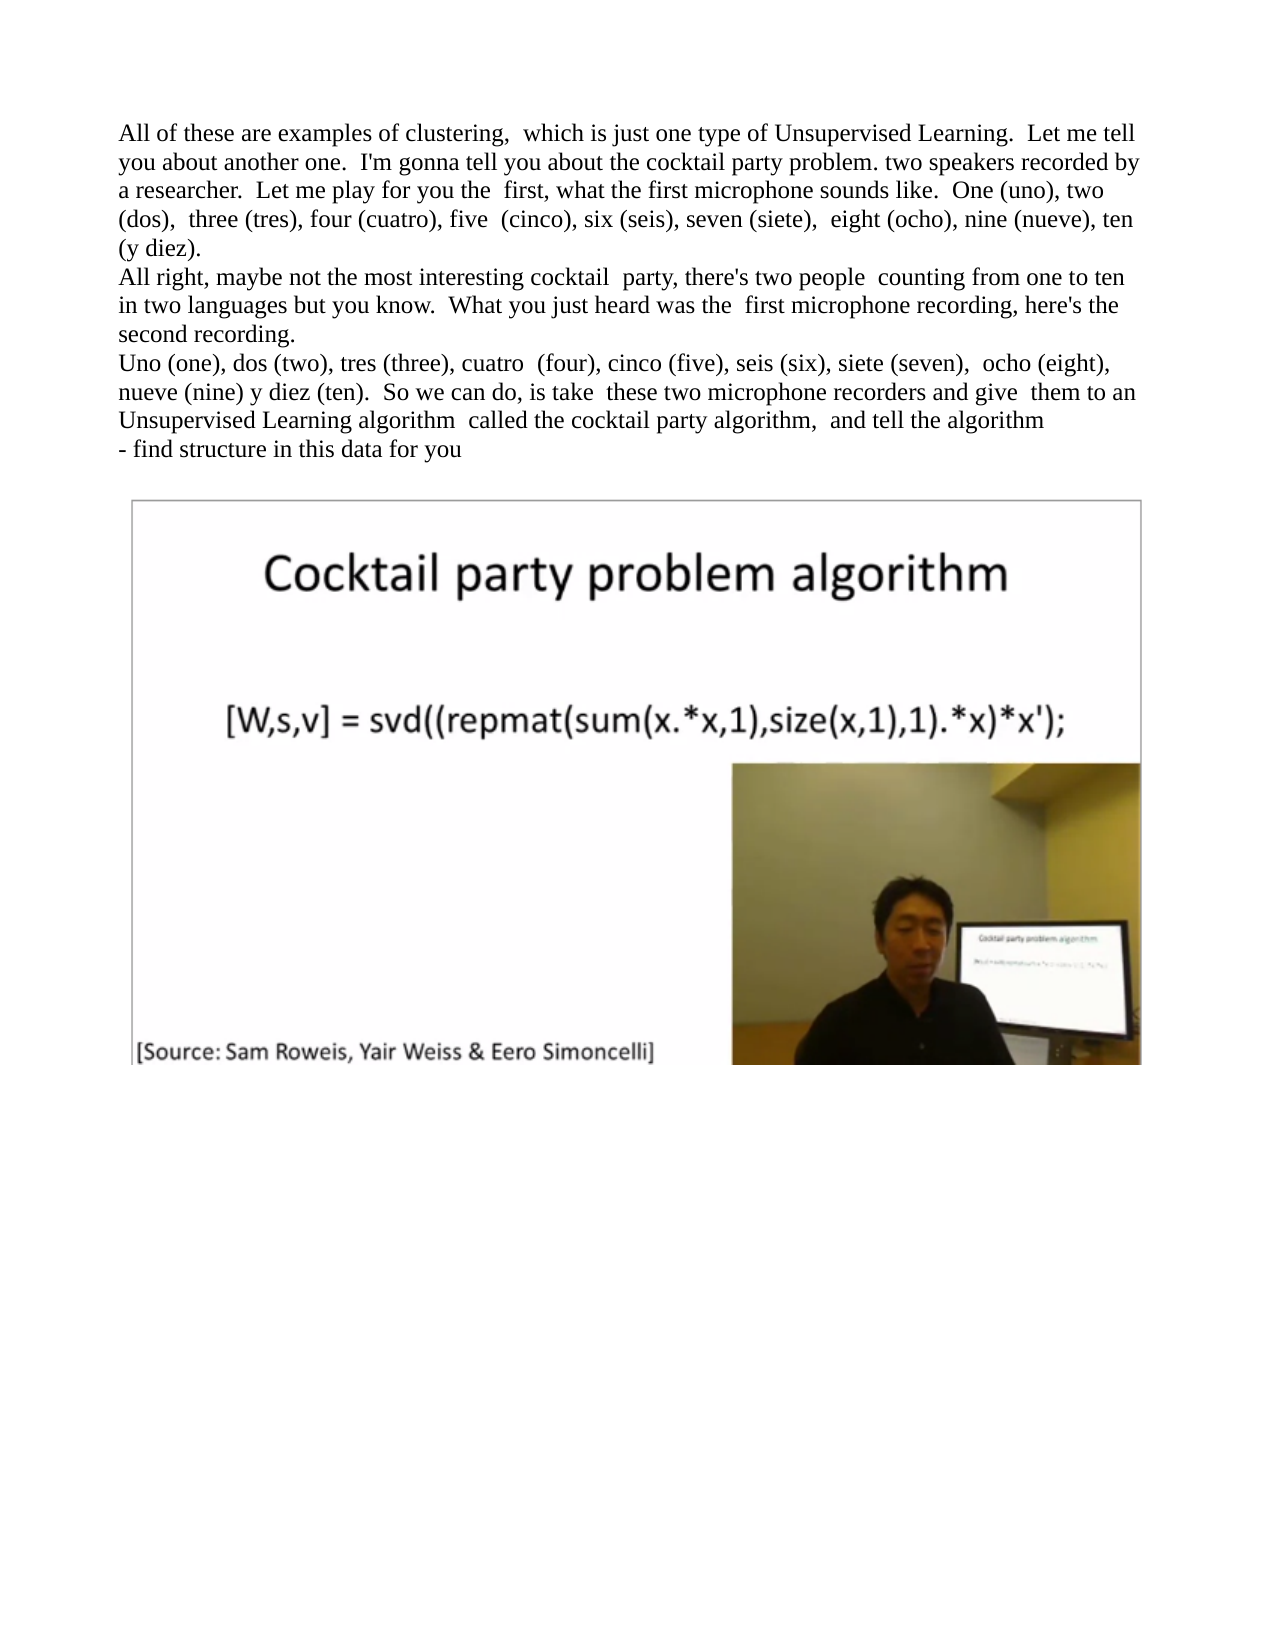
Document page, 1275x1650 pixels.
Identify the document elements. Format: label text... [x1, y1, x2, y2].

picture [118, 491, 1157, 1065]
text All right, maybe not the most interesting cocktail party, there's two people counting from one to ten [118, 262, 1157, 291]
text - find structure in this data for you [118, 434, 1157, 463]
text All of these are examples of clustering, which is just one type of Unsupervised Learning. Let me tell you about another one. I'm gonna tell you about the cocktail party problem. two speakers recorded by a researcher. Let me play for you the first, what the first microphone sounds like. One (uno), two (dos), three (tres), four (cuatro), five (cinco), six (seis), seven (siete), eight (ocho), nine (nueve), ten (y diez). [118, 118, 1157, 262]
text Uno (one), dos (two), tres (three), cuatro (four), cinco (five), seis (six), siete (seven), ocho (eight), nueve (nine) y diez (ten). So we can do, is take these two microphone recorders and give them to an Unsupervised Learning algorithm called the cocktail party algorithm, and tell the algorithm [118, 348, 1157, 434]
text in two languages but you know. What you just heard was the first microphone recording, here's the second recording. [118, 291, 1157, 348]
